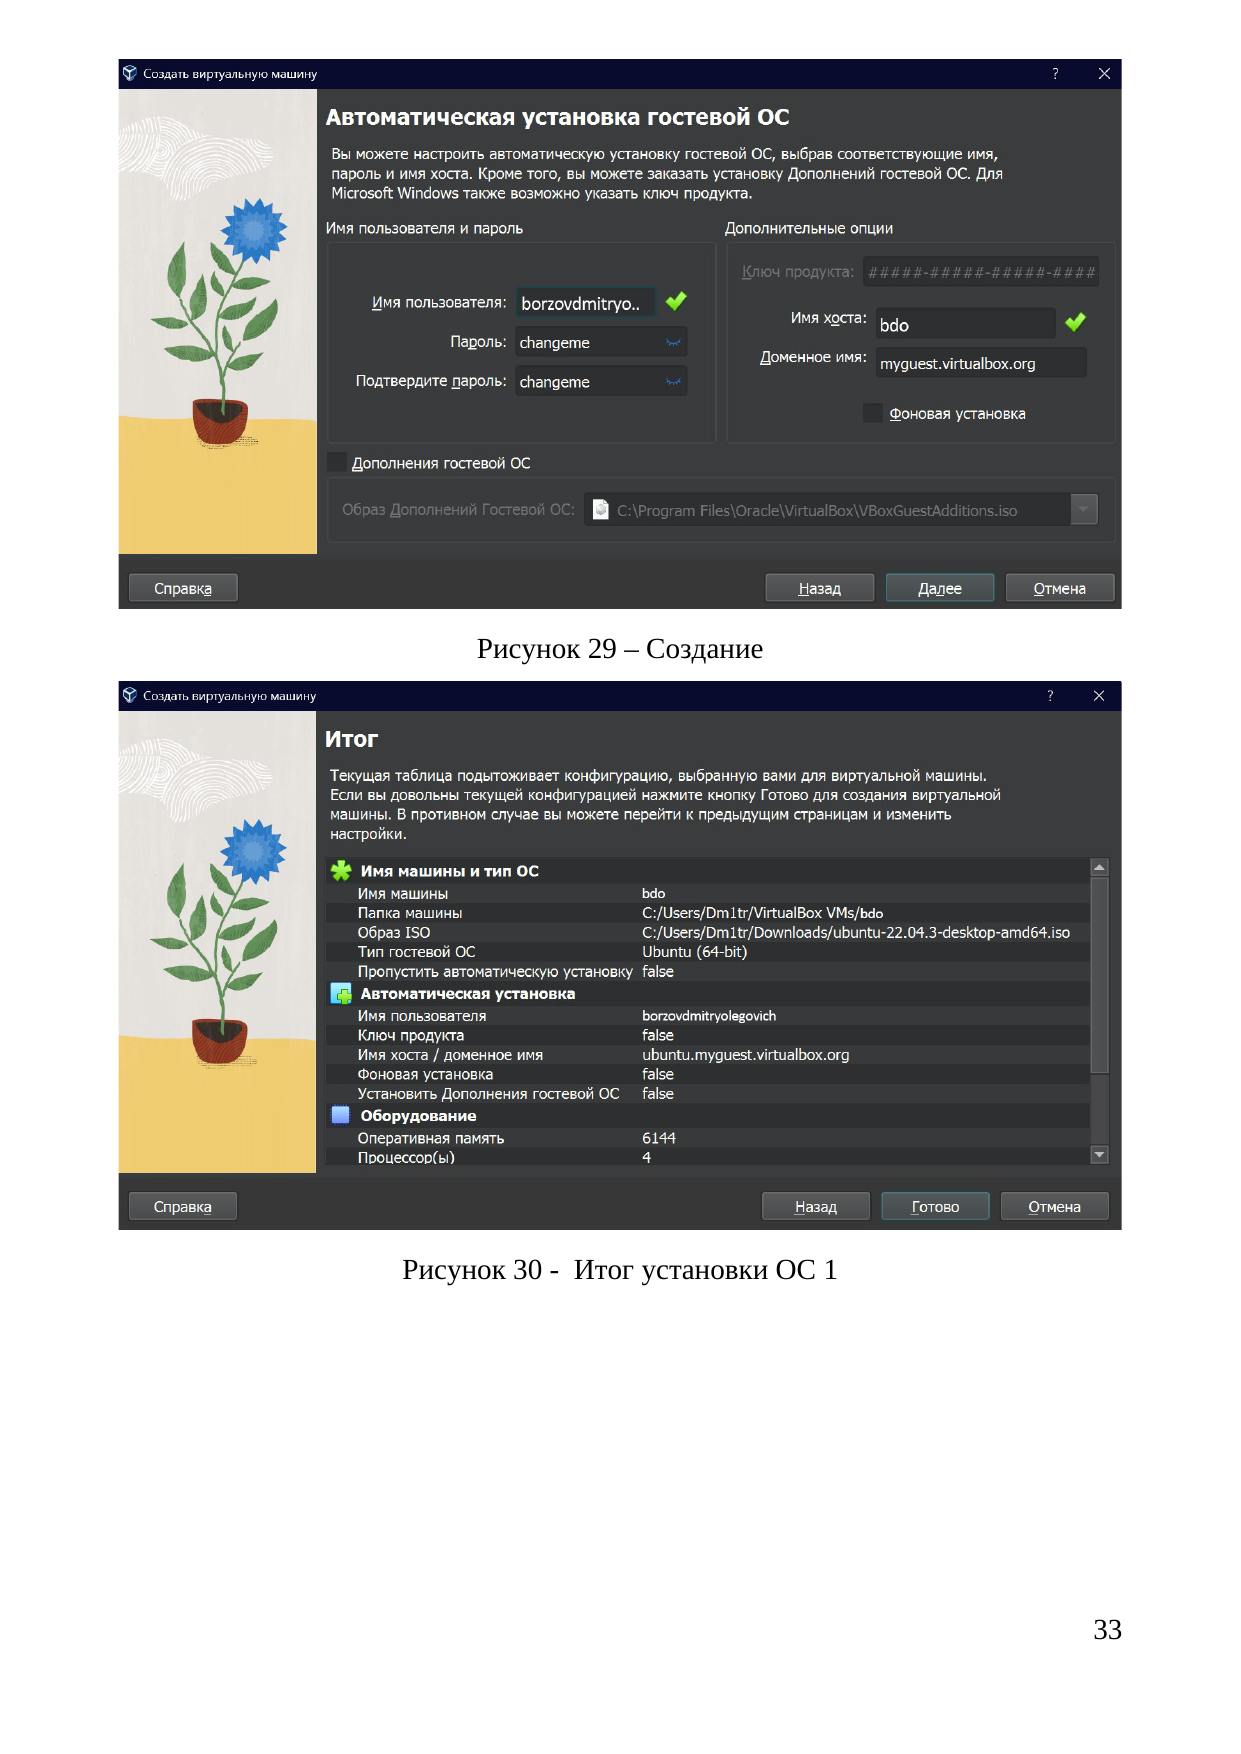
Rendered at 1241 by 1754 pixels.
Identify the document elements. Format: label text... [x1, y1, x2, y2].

text Рисунок 30 - Итог установки ОС 1 [118, 1230, 1122, 1286]
picture [118, 681, 1122, 1230]
text Рисунок 29 – Создание [118, 609, 1122, 681]
picture [118, 59, 1122, 609]
